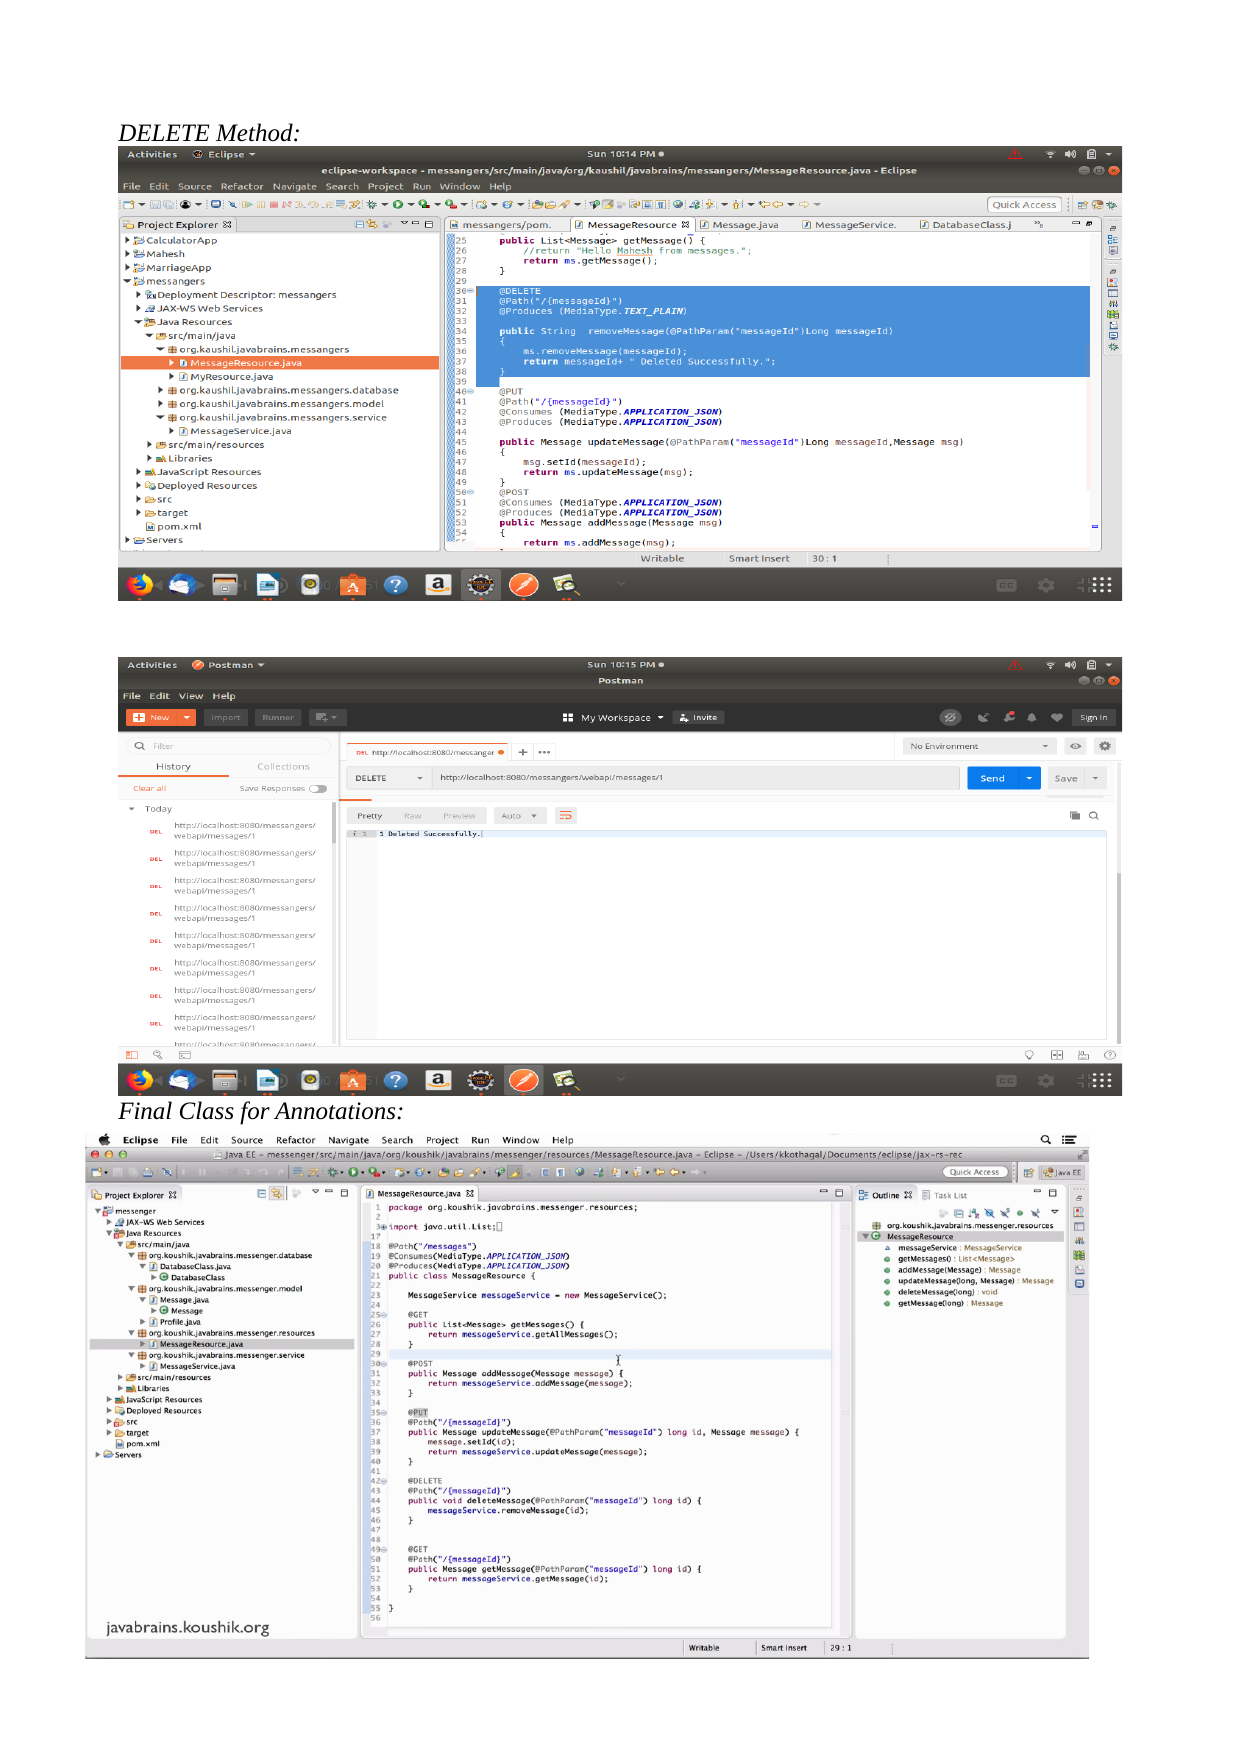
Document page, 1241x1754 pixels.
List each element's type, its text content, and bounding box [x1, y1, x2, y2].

text Final Class for Annotations: [118, 1096, 1122, 1125]
picture [85, 1133, 1090, 1659]
picture [118, 146, 1123, 601]
picture [118, 657, 1123, 1096]
text DELETE Method: [118, 118, 1122, 146]
